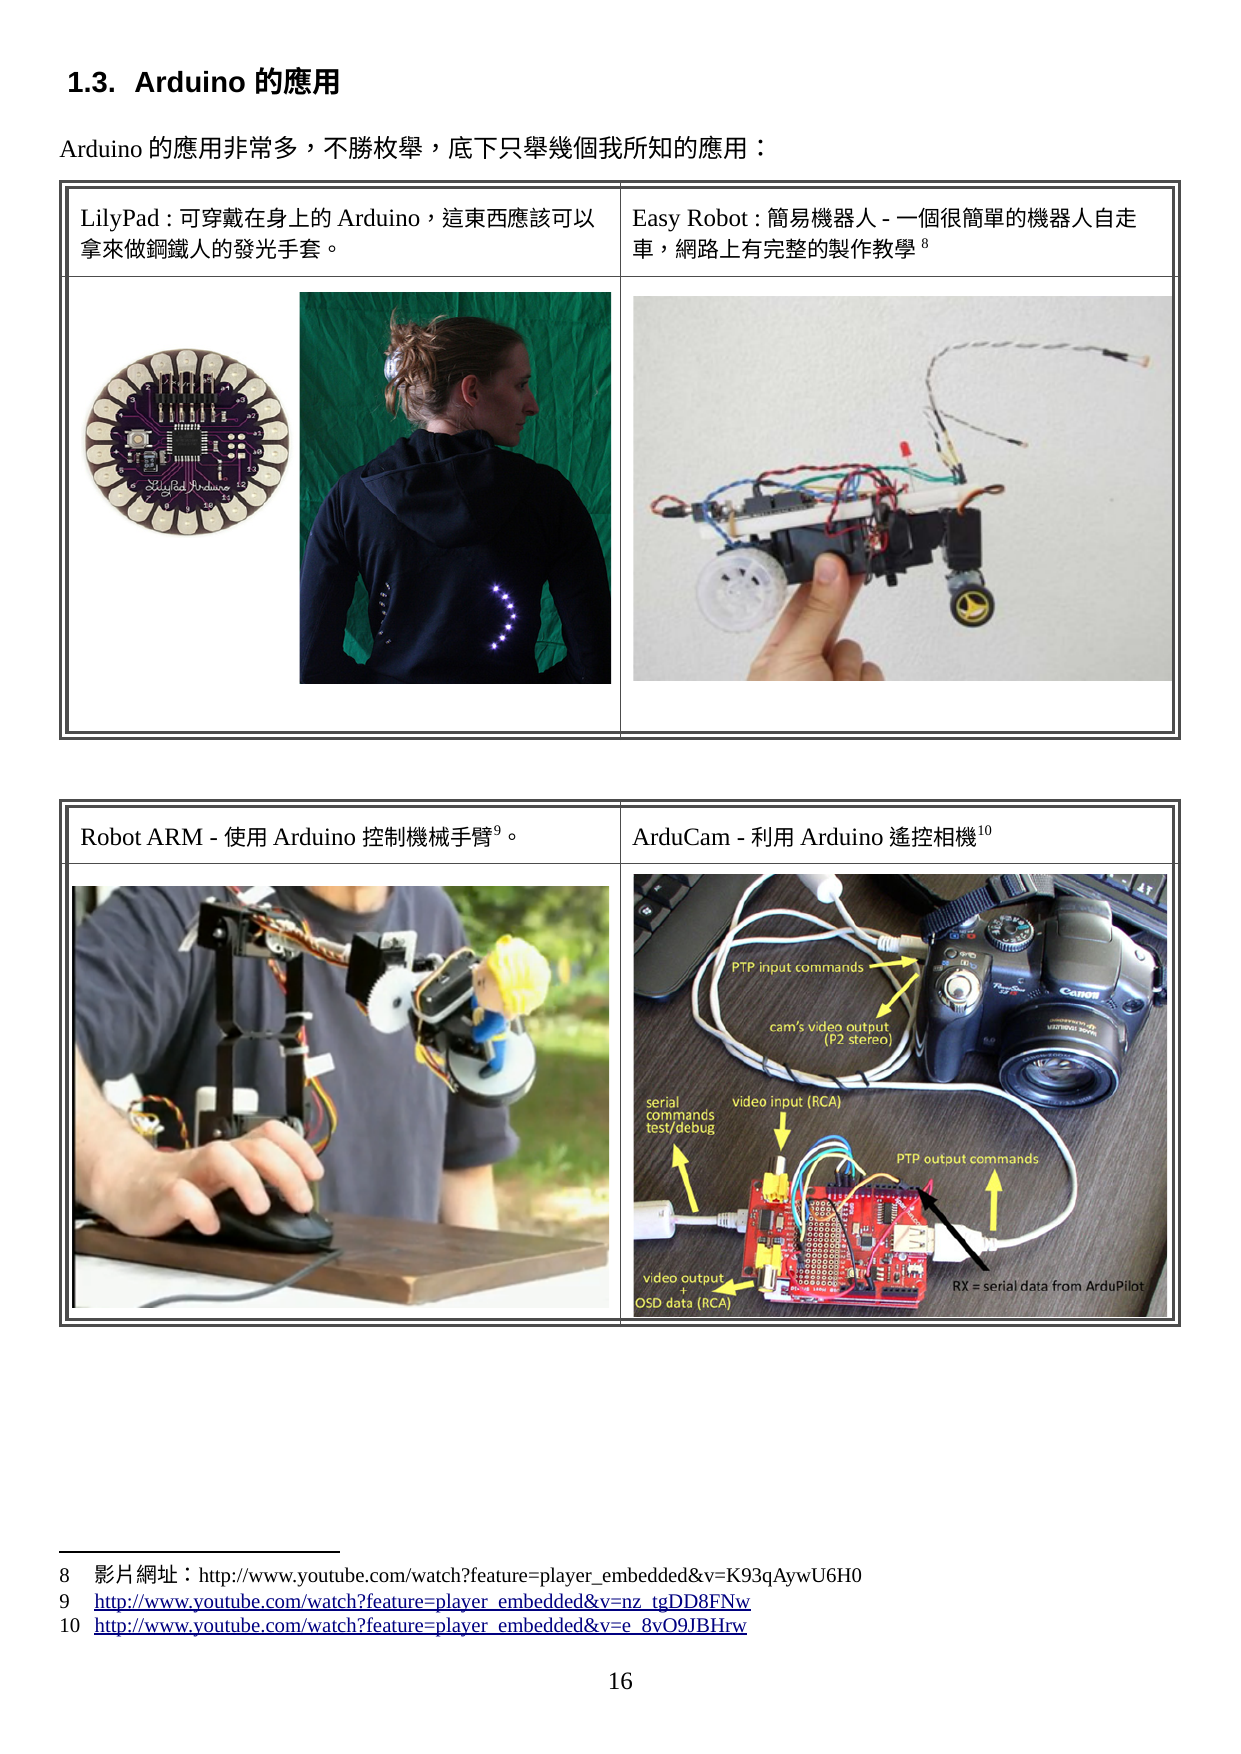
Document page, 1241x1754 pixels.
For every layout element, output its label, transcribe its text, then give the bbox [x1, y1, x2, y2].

picture [299, 292, 612, 684]
table_cell [621, 277, 1178, 737]
table_header Robot ARM - 使用 Arduino 控制機械手臂。 [62, 802, 620, 863]
table_cell [69, 864, 620, 1307]
table_cell [62, 343, 620, 737]
table_cell [62, 1308, 620, 1324]
picture [72, 886, 610, 1308]
picture [633, 296, 1172, 681]
table_cell [621, 864, 1172, 1318]
table_cell [69, 1308, 620, 1318]
subtitle Arduino 的應用 [59, 59, 1181, 101]
table_header Easy Robot : 簡易機器人 - 一個很簡單的機器人自走車，網路上有完整的製作教學 [621, 183, 1178, 276]
table_cell [621, 277, 1172, 731]
table_cell [621, 864, 1178, 1324]
picture [77, 342, 297, 538]
table_header LilyPad : 可穿戴在身上的 Arduino，這東西應該可以拿來做鋼鐵人的發光手套。 [62, 183, 620, 276]
table_cell [69, 277, 620, 731]
text Arduino 的應用非常多，不勝枚舉，底下只舉幾個我所知的應用： [59, 129, 1181, 165]
table_header ArduCam - 利用 Arduino 遙控相機 [621, 802, 1178, 863]
picture [633, 874, 1168, 1317]
